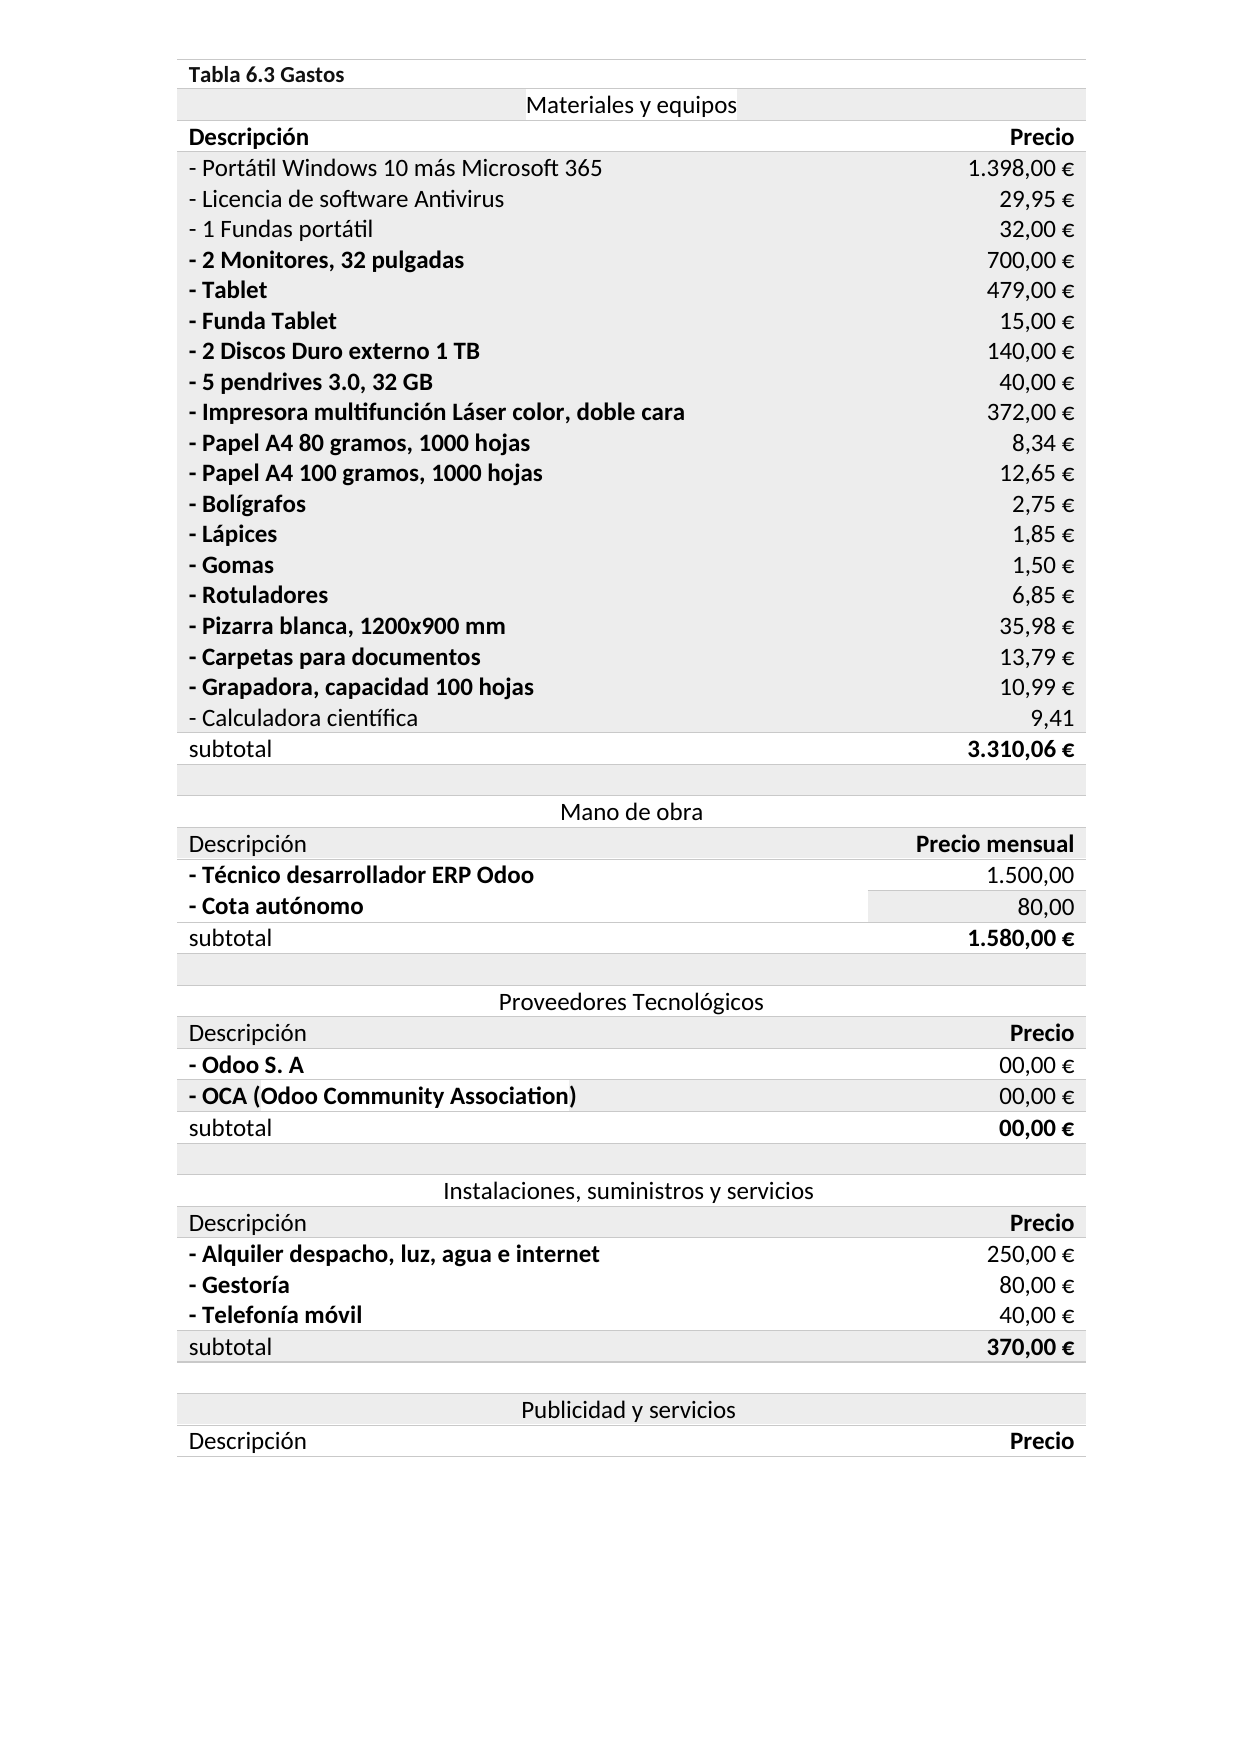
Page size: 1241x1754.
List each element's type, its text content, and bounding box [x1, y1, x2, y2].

table_cell Descripción [177, 121, 868, 151]
table_header Tabla 6.3 Gastos [177, 60, 1086, 88]
table_cell 370,00 € [868, 1331, 1086, 1361]
table_cell Precio [868, 1017, 1086, 1048]
table_cell 1.500,00 [868, 860, 1086, 890]
table_cell - Odoo S. A [177, 1049, 868, 1079]
table_cell 00,00 € [868, 1080, 1086, 1111]
table_cell Descripción [177, 1207, 868, 1237]
table_cell Descripción [177, 828, 868, 858]
table_cell Precio [868, 1207, 1086, 1237]
table_cell - Portátil Windows 10 más Microsoft 365 - Licencia de software Antivirus - 1 Fundas portátil - 2 Monitores, 32 pulgadas - Tablet - Funda Tablet - 2 Discos Duro externo 1 TB - 5 pendrives 3.0, 32 GB - Impresora multifunción Láser color, doble cara - Papel A4 80 gramos, 1000 hojas - Papel A4 100 gramos, 1000 hojas - Bolígrafos - Lápices - Gomas - Rotuladores - Pizarra blanca, 1200x900 mm - Carpetas para documentos - Grapadora, capacidad 100 hojas - Calculadora científica [177, 152, 868, 732]
table_cell - OCA (Odoo Community Association) [177, 1080, 868, 1111]
table_cell - Alquiler despacho, luz, agua e internet - Gestoría - Telefonía móvil [177, 1238, 868, 1330]
table_cell 00,00 € [868, 1049, 1086, 1079]
table_cell Proveedores Tecnológicos [177, 986, 1086, 1016]
table_cell [177, 954, 1086, 985]
table_cell Descripción [177, 1017, 868, 1048]
table_cell subtotal [177, 1112, 868, 1142]
table_cell - Técnico desarrollador ERP Odoo - Cota autónomo [177, 860, 868, 922]
table_cell [177, 765, 1086, 795]
table_cell 1.580,00 € [868, 923, 1086, 953]
table_cell Mano de obra [177, 796, 1086, 827]
table_cell subtotal [177, 1331, 868, 1361]
table_cell subtotal [177, 923, 868, 953]
table_cell Publicidad y servicios [177, 1394, 1086, 1424]
table_cell Precio [868, 121, 1086, 151]
table_cell 250,00 € 80,00 € 40,00 € [868, 1238, 1086, 1330]
table_cell [177, 1144, 1086, 1174]
table_cell Instalaciones, suministros y servicios [177, 1175, 1086, 1206]
table_cell Materiales y equipos [177, 89, 1086, 120]
table_cell Precio [868, 1426, 1086, 1456]
table_cell subtotal [177, 733, 868, 764]
table_cell 00,00 € [868, 1112, 1086, 1142]
table_cell [177, 1363, 1086, 1393]
table_cell Precio mensual [868, 828, 1086, 858]
table_cell 3.310,06 € [868, 733, 1086, 764]
table_cell 80,00 [868, 891, 1086, 922]
table_cell 1.398,00 € 29,95 € 32,00 € 700,00 € 479,00 € 15,00 € 140,00 € 40,00 € 372,00 € 8,34 € 12,65 € 2,75 € 1,85 € 1,50 € 6,85 € 35,98 € 13,79 € 10,99 € 9,41 [868, 152, 1086, 732]
table_cell Descripción [177, 1426, 868, 1456]
